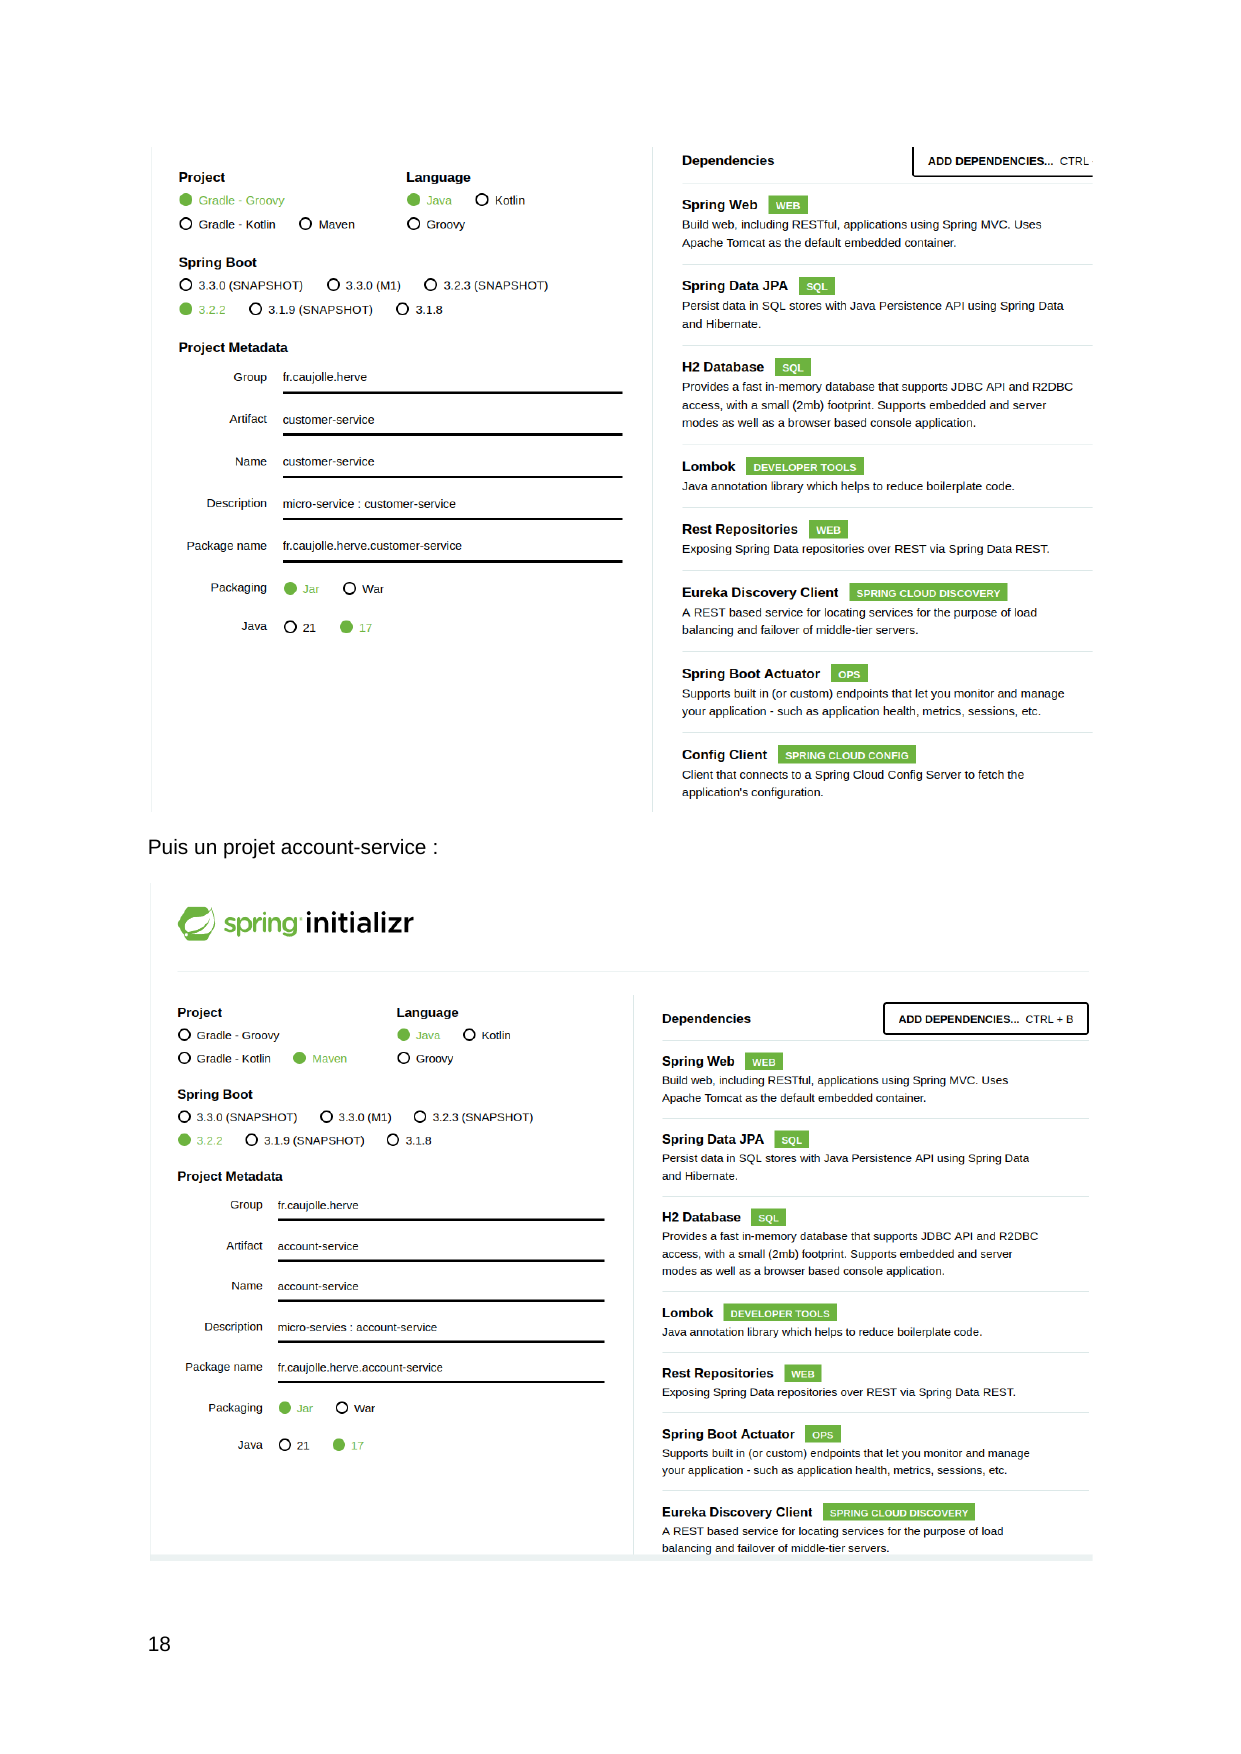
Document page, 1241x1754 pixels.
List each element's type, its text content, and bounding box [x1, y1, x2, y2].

text Puis un projet account-service : [148, 835, 1093, 859]
picture [147, 883, 1093, 1561]
picture [147, 147, 1093, 812]
